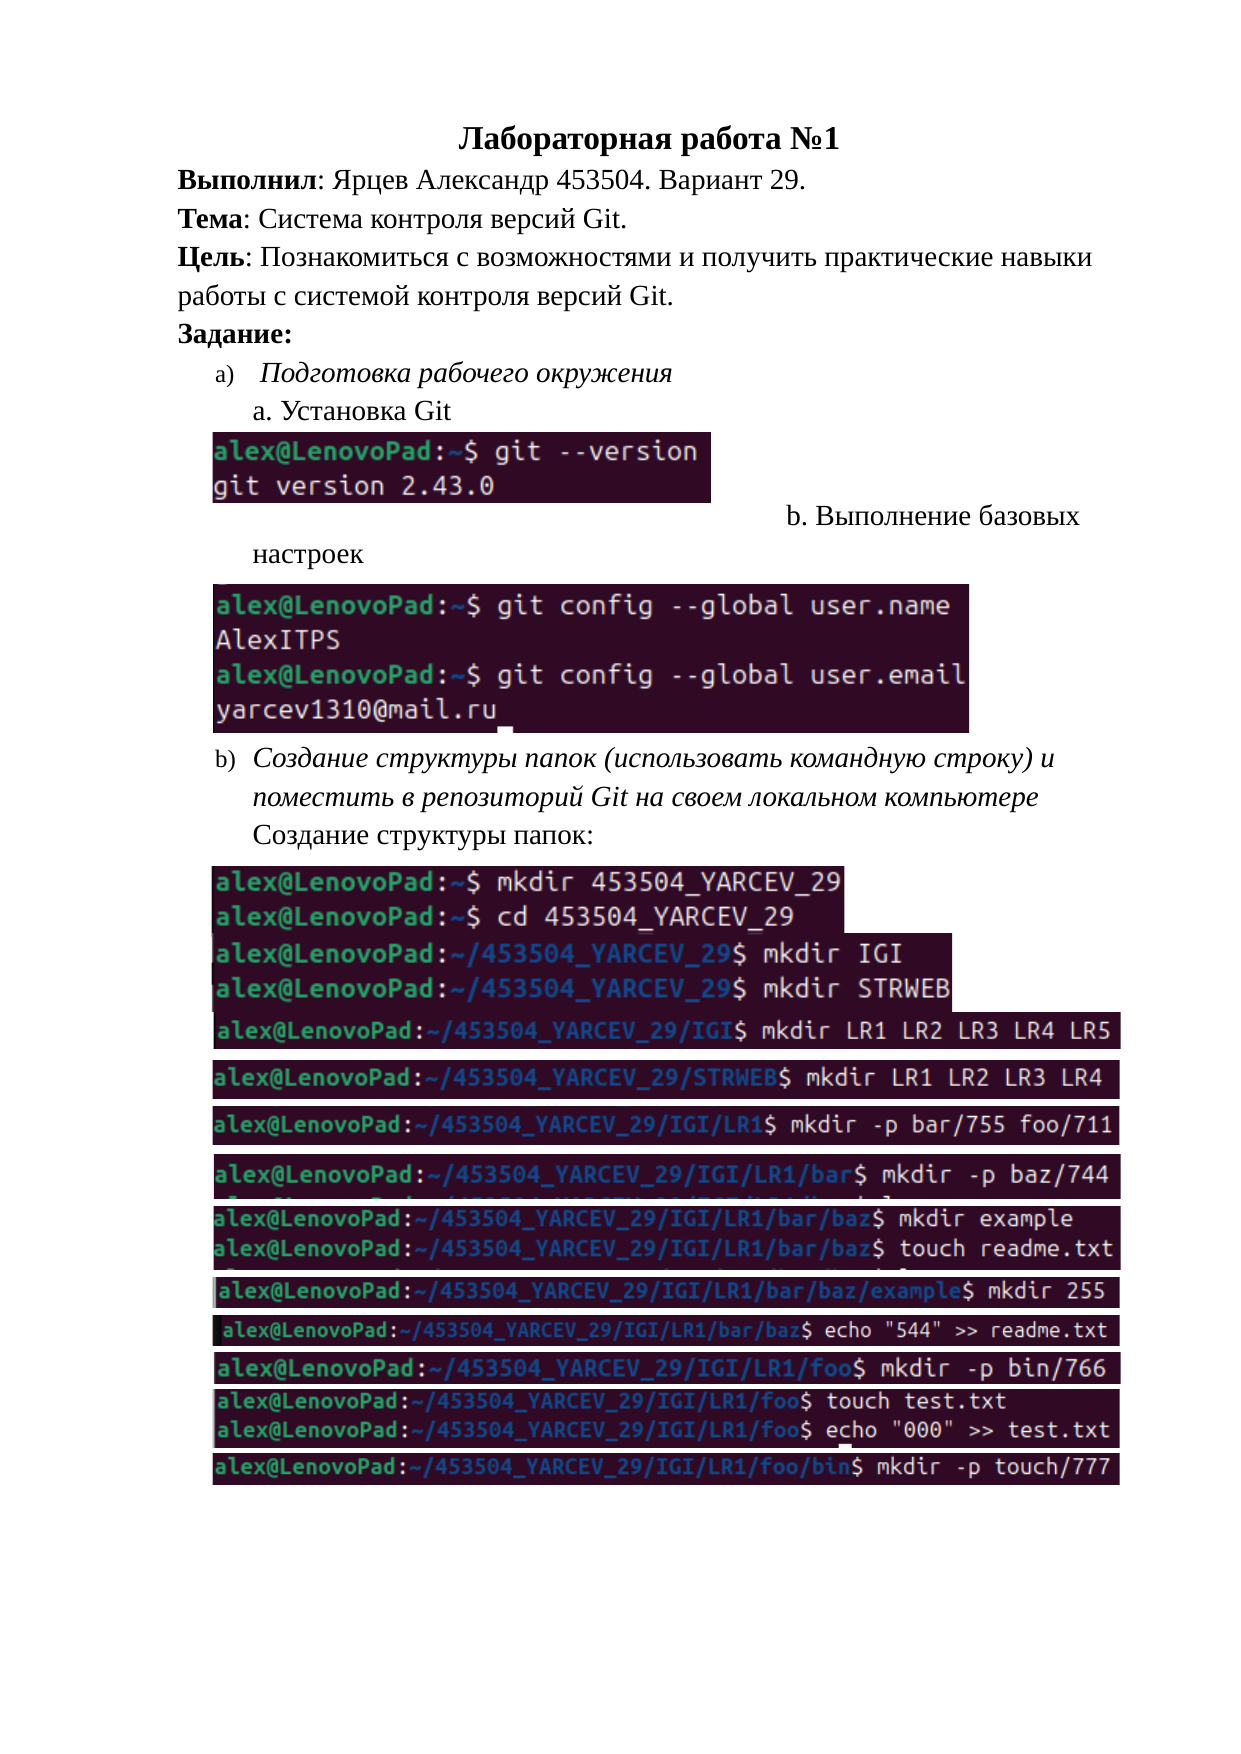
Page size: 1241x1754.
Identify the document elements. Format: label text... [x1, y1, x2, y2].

picture [212, 432, 711, 503]
picture [212, 1060, 1120, 1099]
picture [212, 1315, 1120, 1346]
picture [213, 584, 970, 733]
text b. Выполнение базовых настроек [215, 498, 1122, 570]
text Цель: Познакомиться с возможностями и получить практические навыки работы с системой контроля версий Git. [177, 239, 1122, 311]
picture [212, 1453, 1120, 1485]
list Создание структуры папок (использовать командную строку) и поместить в репозиторий Git на своем локальном компьютере Создание структуры папок: [215, 740, 1122, 851]
list Подготовка рабочего окружения a. Установка Git [215, 355, 1122, 427]
text Тема: Система контроля версий Git. [177, 201, 1122, 234]
picture [213, 1154, 1121, 1199]
picture [212, 1277, 1120, 1308]
picture [213, 1352, 1121, 1384]
picture [212, 1389, 1120, 1448]
picture [213, 1206, 1121, 1270]
picture [212, 1106, 1120, 1145]
text Выполнил: Ярцев Александр 453504. Вариант 29. [177, 162, 1122, 196]
picture [211, 866, 1121, 1049]
text Задание: [177, 316, 1122, 350]
text Лабораторная работа №1 [177, 118, 1122, 156]
